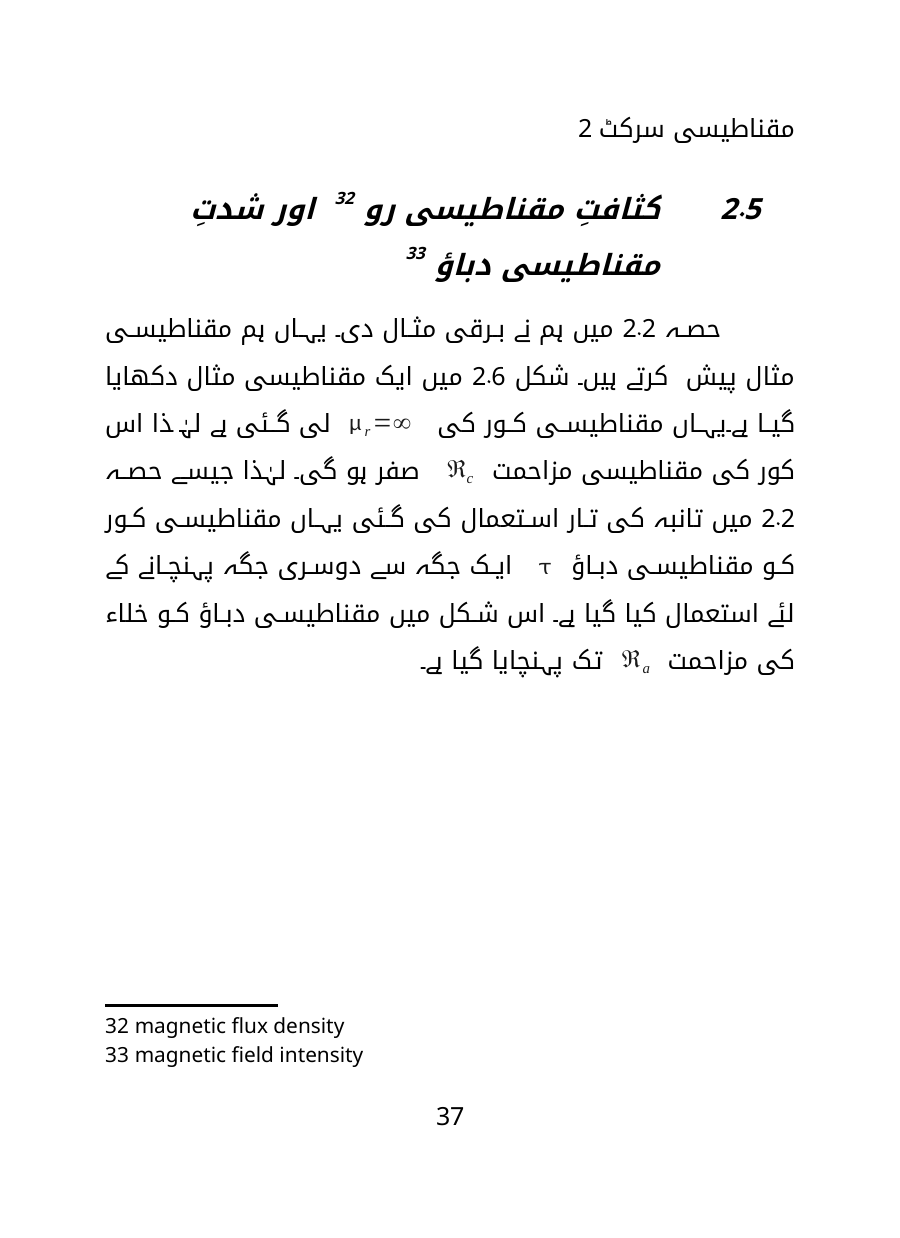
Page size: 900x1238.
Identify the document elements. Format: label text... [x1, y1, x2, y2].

text حصہ 2.2 میں ہم نے برقی مثال دی۔ یہاں ہم مقناطیسی مثال پیش کرتے ہیں۔ شکل 2.6 میں ایک مقناطیسی مثال دکھایا گیا ہے۔یہاں مقناطیسی کور کی لی گئی ہے لہٰذا اس کور کی مقناطیسی مزاحمت صفر ہو گی۔ لہٰذا جیسے حصہ 2.2 میں تانبہ کی تار استعمال کی گئی یہاں مقناطیسی کور کو مقناطیسی دباؤ ایک جگہ سے دوسری جگہ پہنچانے کے لئے استعمال کیا گیا ہے۔ اس شکل میں مقناطیسی دباؤ کو خلاء کی مزاحمتتک پہنچایا گیا ہے۔ [105, 306, 795, 685]
subtitle کثافتِ مقناطیسی رو اور شدتِ مقناطیسی دباؤ [105, 182, 720, 293]
list magnetic flux density [105, 1012, 795, 1040]
list magnetic field intensity [105, 1040, 795, 1068]
